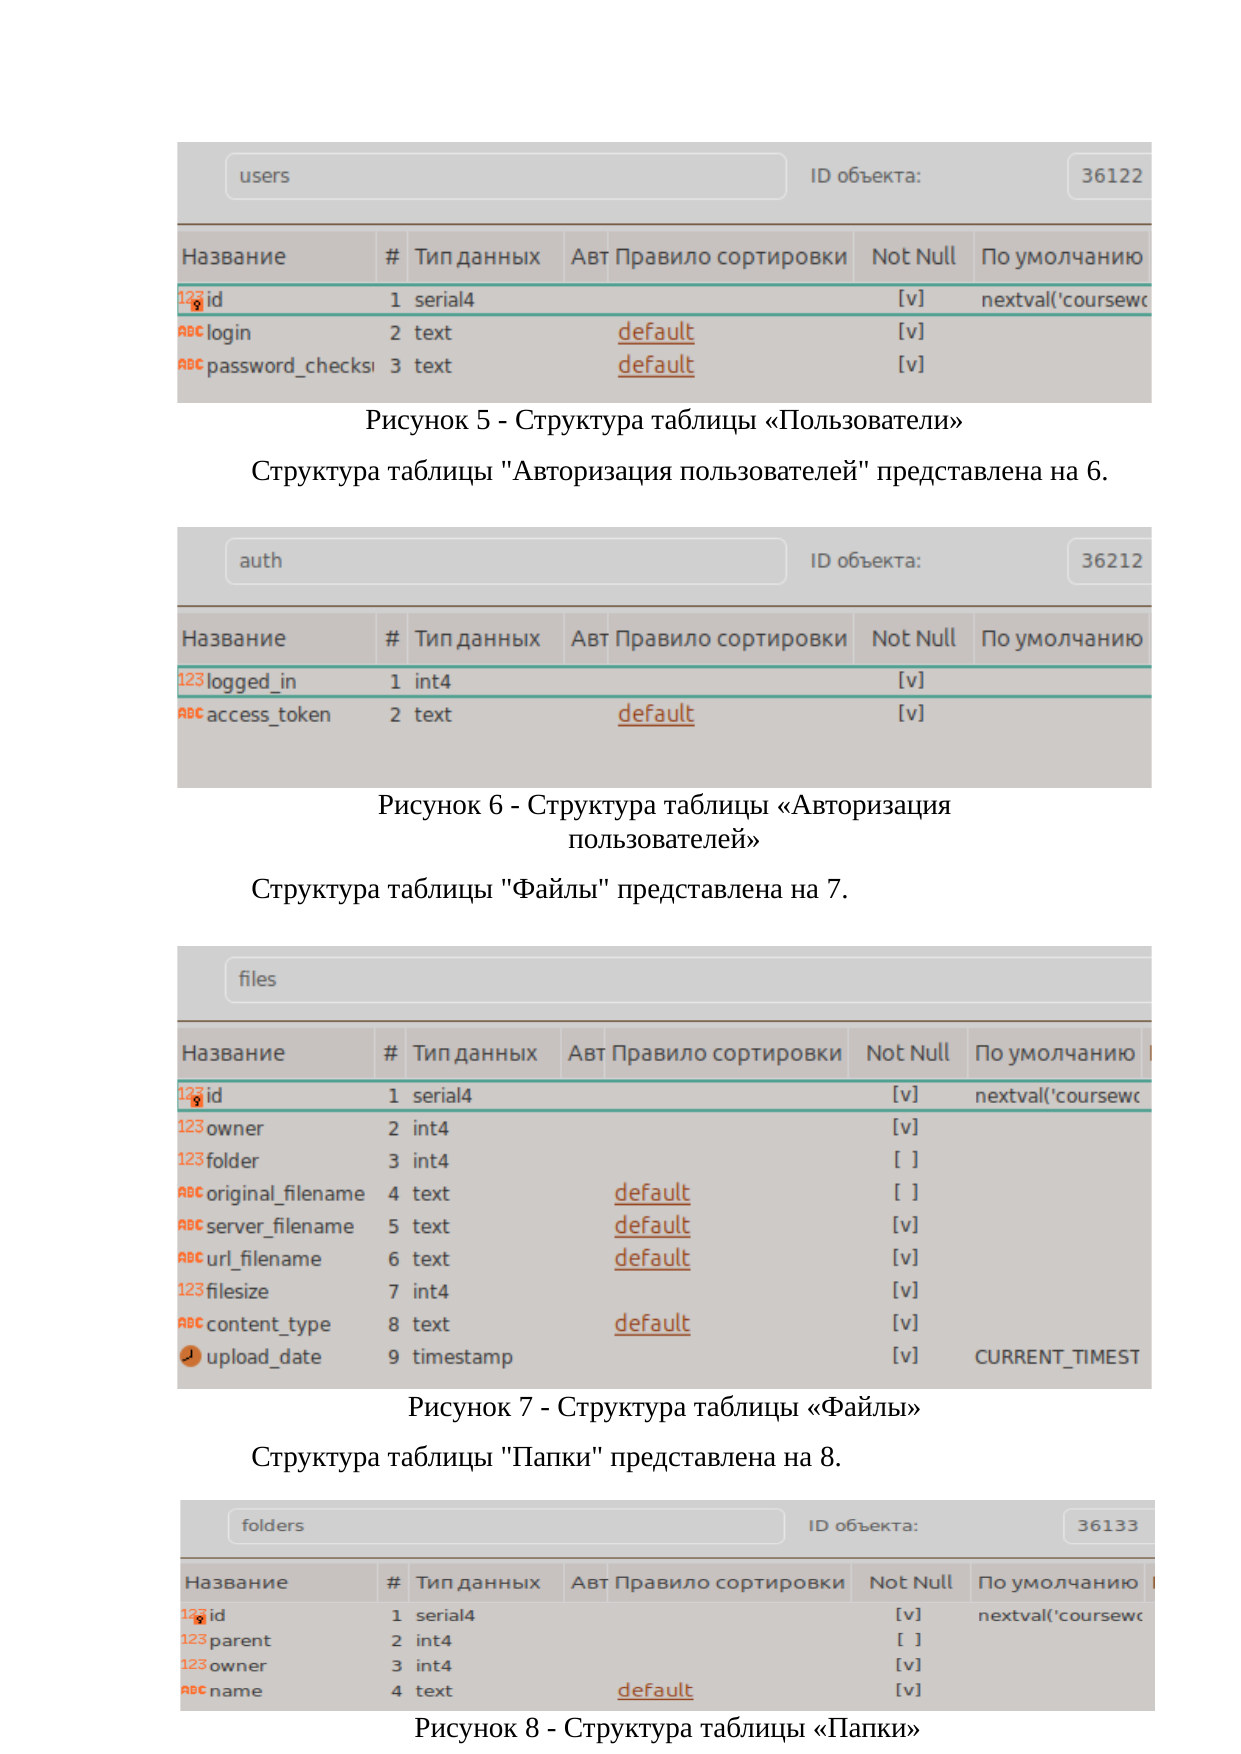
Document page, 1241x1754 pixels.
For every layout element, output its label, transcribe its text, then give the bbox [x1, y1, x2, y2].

picture [177, 142, 1152, 403]
text Структура таблицы "Папки" представлена на Рисунок 8. [177, 1439, 1152, 1472]
text Рисунок 5 - Структура таблицы «Пользователи» [295, 403, 1033, 436]
text Рисунок 6 - Структура таблицы «Авторизация пользователей» [295, 788, 1033, 854]
picture [180, 1500, 1155, 1711]
picture [177, 946, 1152, 1389]
text Структура таблицы "Файлы" представлена на Рисунок 7. [177, 788, 1152, 905]
text Структура таблицы "Папки" представлена на Рисунок 8. [180, 1487, 1155, 1500]
text Структура таблицы "Файлы" представлена на Рисунок 7. [177, 503, 1152, 527]
text Структура таблицы "Авторизация пользователей" представлена на Рисунок 6. [177, 118, 1152, 142]
text Рисунок 8 - Структура таблицы «Папки» [298, 1711, 1037, 1744]
text Структура таблицы "Авторизация пользователей" представлена на Рисунок 6. [177, 403, 1152, 486]
picture [177, 527, 1152, 788]
text Структура таблицы "Папки" представлена на Рисунок 8. [1037, 1711, 1155, 1744]
text Рисунок 7 - Структура таблицы «Файлы» [295, 1389, 1033, 1422]
text Структура таблицы "Папки" представлена на Рисунок 8. [180, 1711, 298, 1744]
